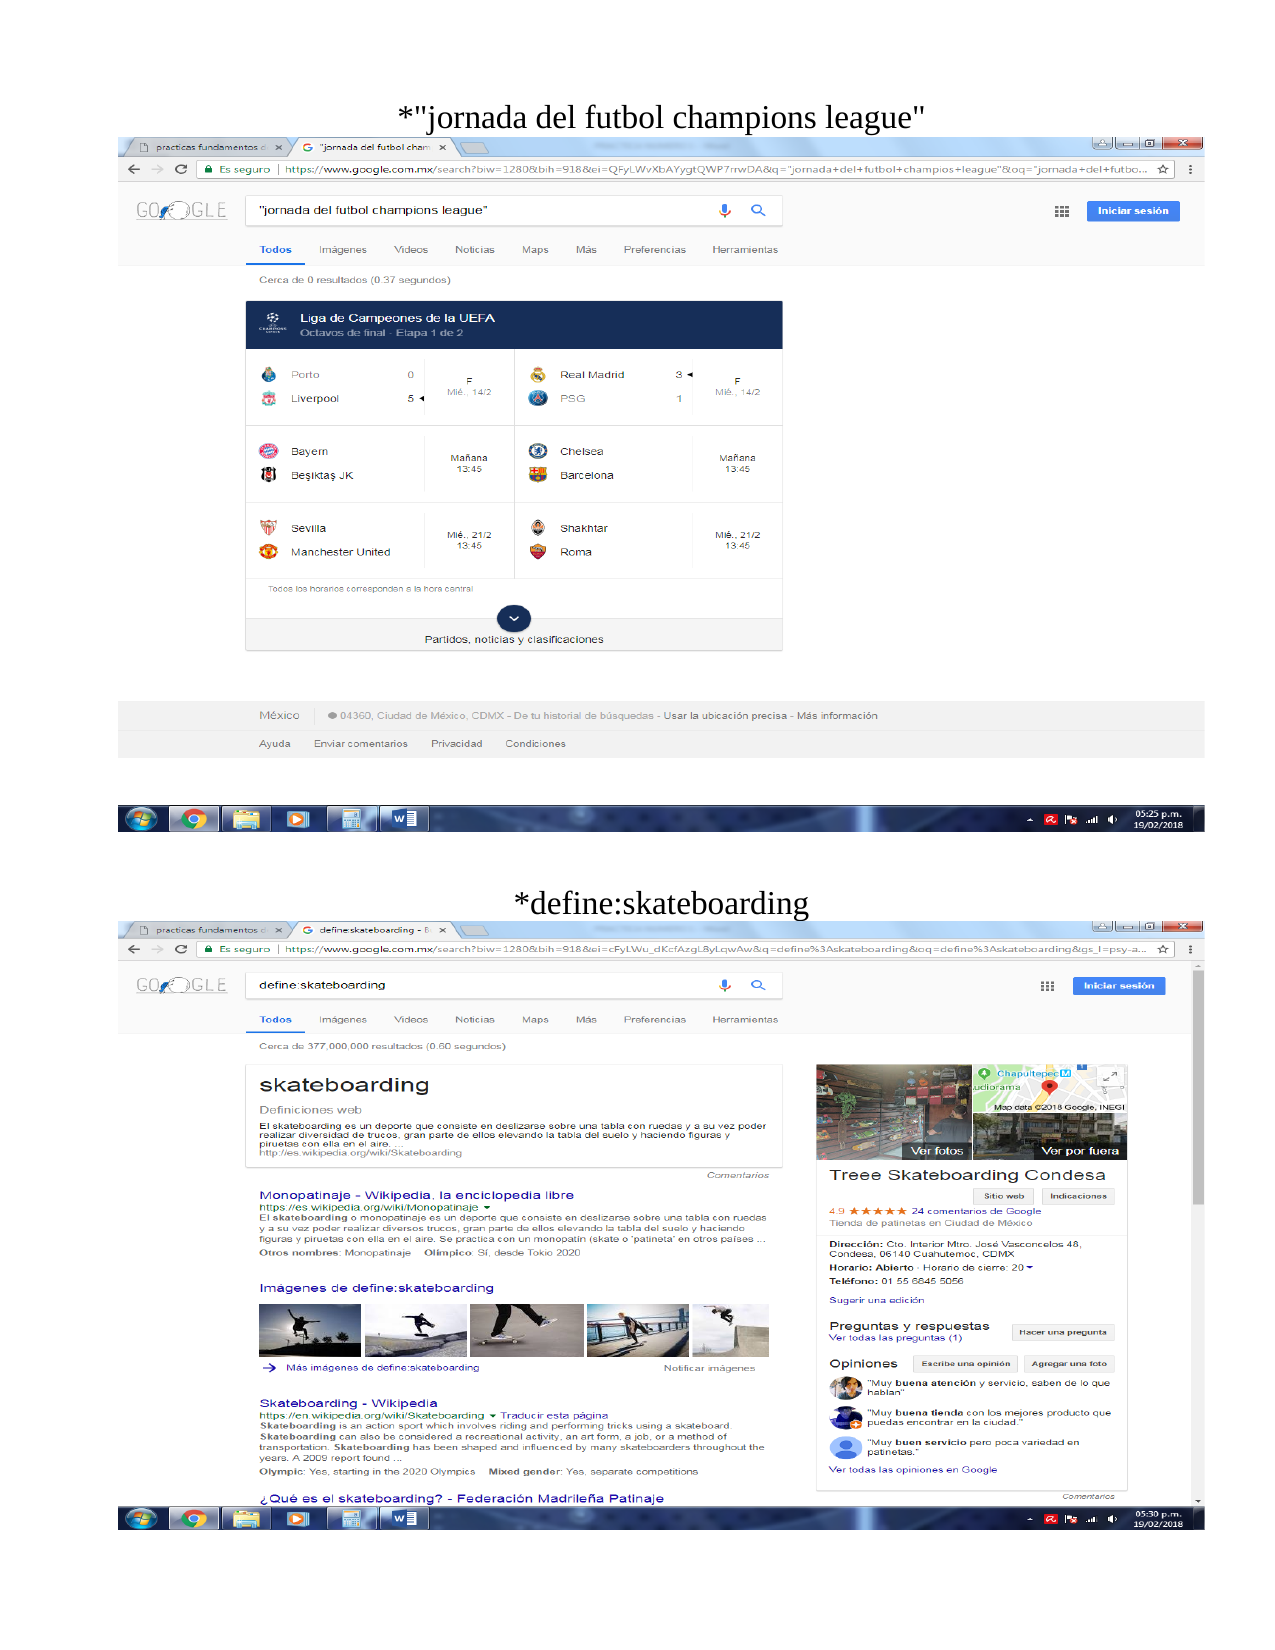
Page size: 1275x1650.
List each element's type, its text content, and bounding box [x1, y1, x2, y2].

text *define:skateboarding [118, 883, 1205, 921]
text *"jornada del futbol champions league" [118, 97, 1205, 136]
